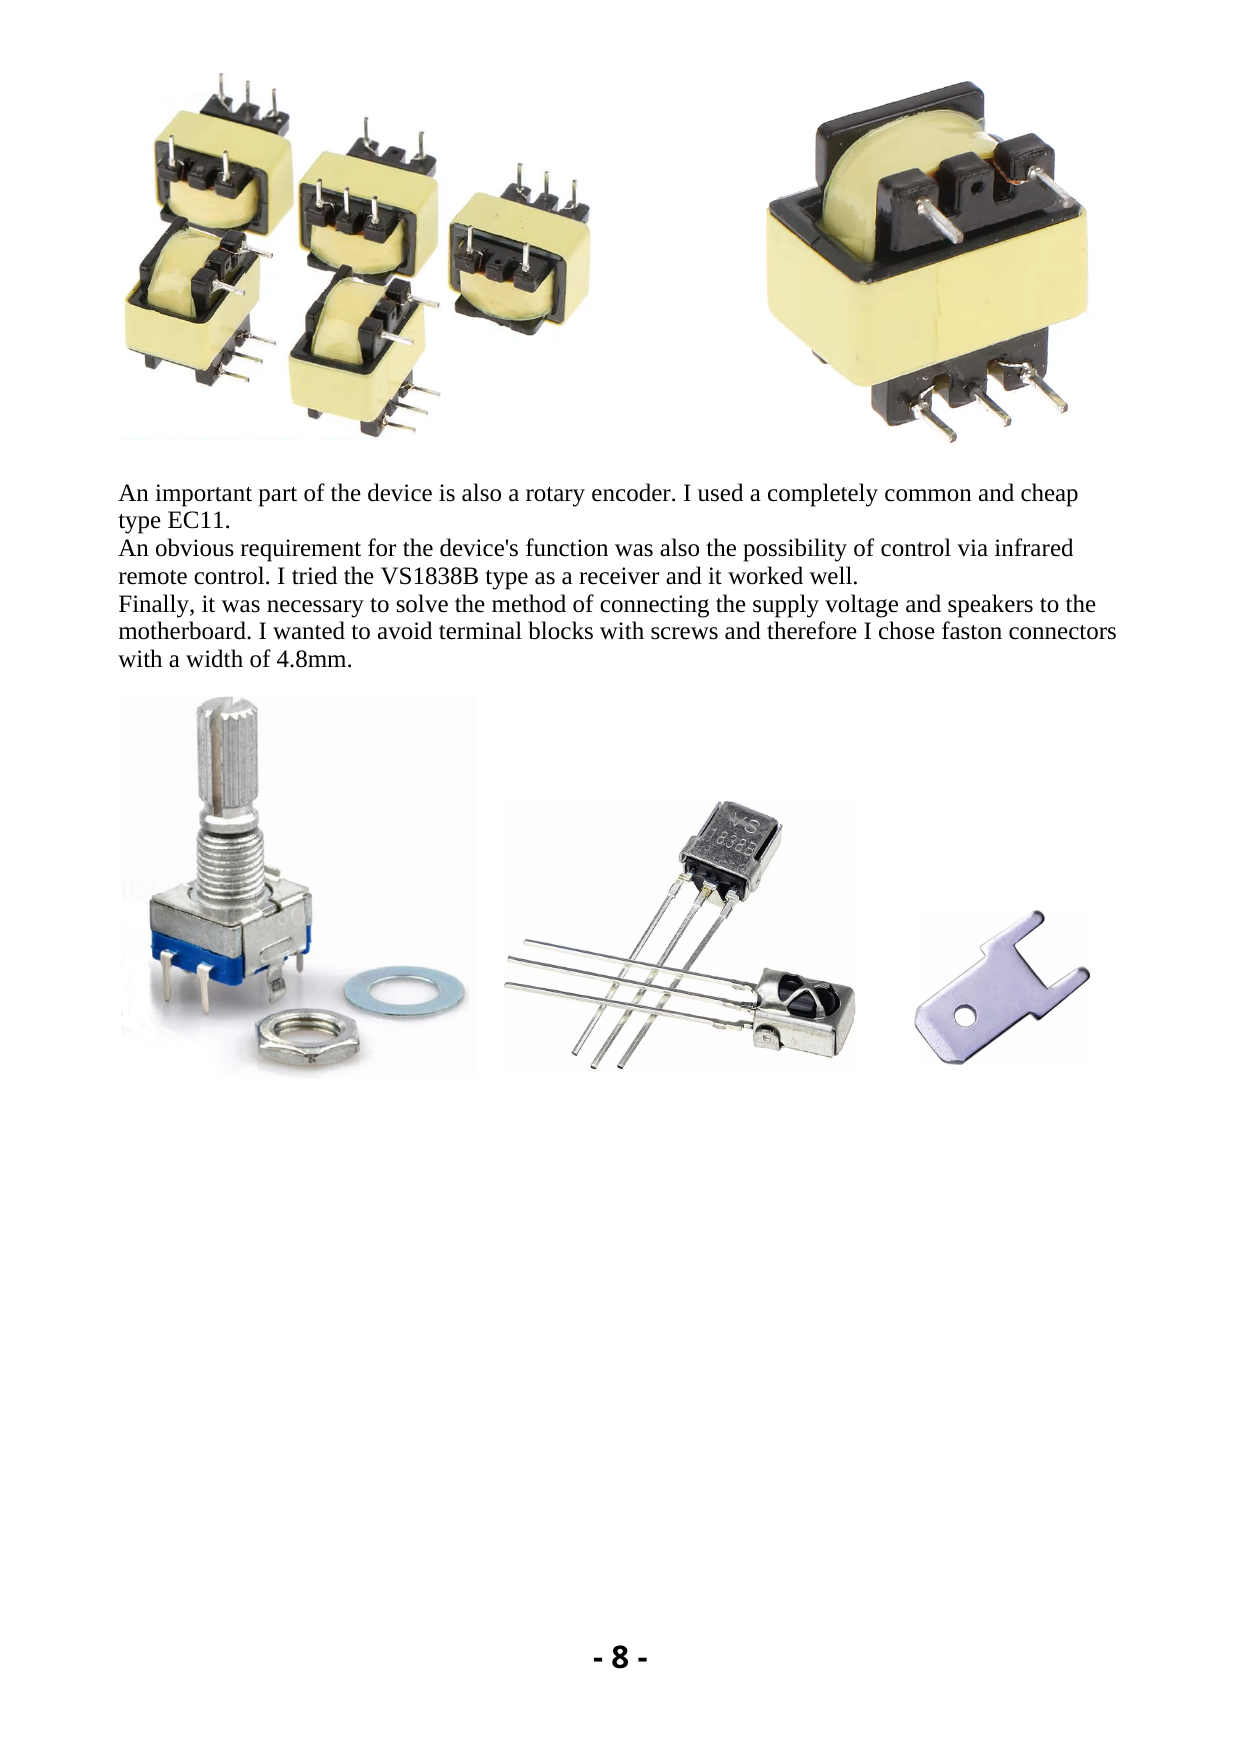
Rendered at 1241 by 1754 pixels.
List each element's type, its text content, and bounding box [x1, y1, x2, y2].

text An obvious requirement for the device's function was also the possibility of control via infrared remote control. I tried the VS1838B type as a receiver and it worked well. [118, 534, 1122, 590]
picture [121, 694, 477, 1084]
picture [120, 70, 593, 440]
text Finally, it was necessary to solve the method of connecting the supply voltage and speakers to the motherboard. I wanted to avoid terminal blocks with screws and therefore I chose faston connectors with a width of 4.8mm. [118, 590, 1122, 673]
text An important part of the device is also a rotary encoder. I used a completely common and cheap type EC11. [118, 479, 1122, 534]
picture [913, 910, 1091, 1066]
picture [761, 77, 1094, 446]
picture [502, 799, 858, 1071]
